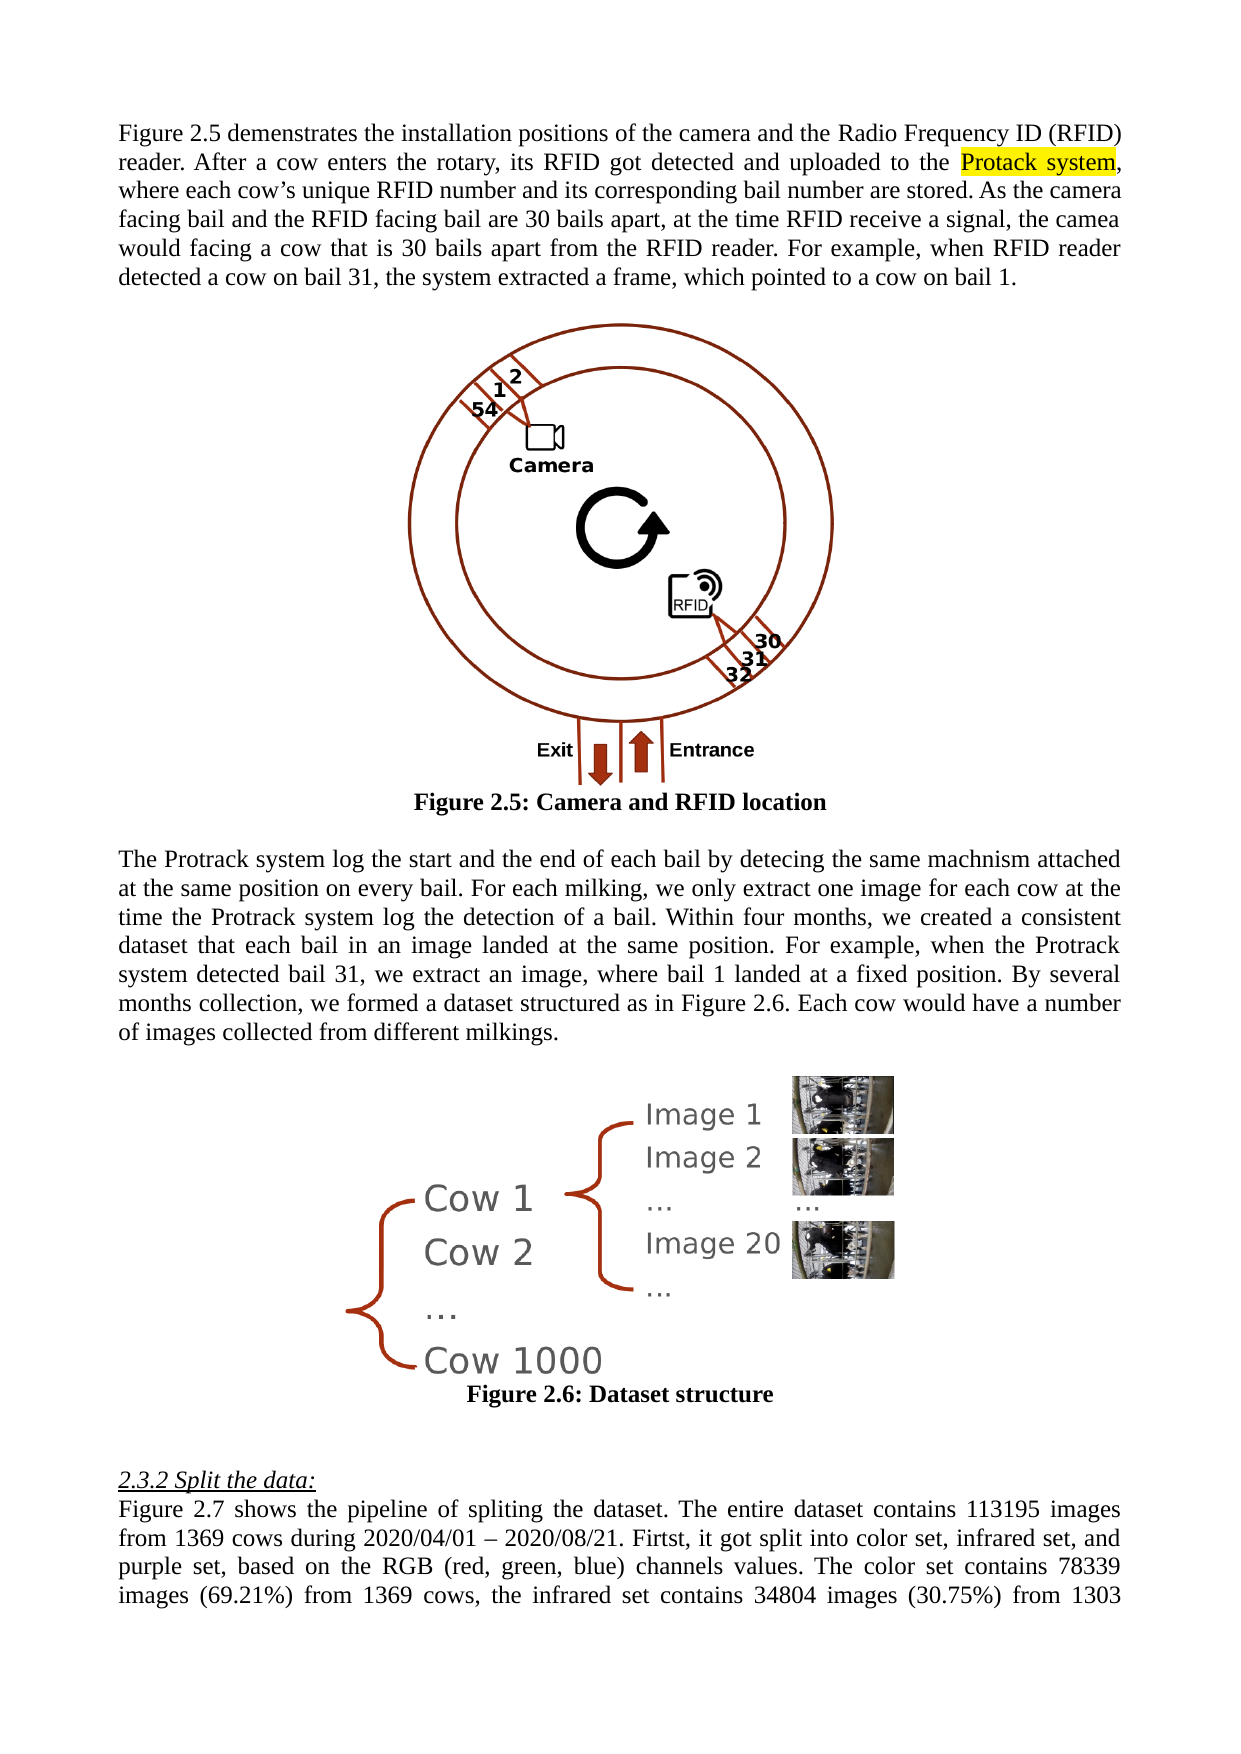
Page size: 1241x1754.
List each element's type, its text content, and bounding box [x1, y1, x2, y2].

text Figure 2.5: Camera and RFID location [118, 787, 1122, 815]
picture [343, 1074, 897, 1379]
text Figure 2.6: Dataset structure [118, 1074, 1122, 1408]
text 2.3.2 Split the data: [118, 1465, 1122, 1494]
picture [403, 319, 837, 787]
text Figure 2.7 shows the pipeline of spliting the dataset. The entire dataset contains 113195 images from 1369 cows during 2020/04/01 – 2020/08/21. Firtst, it got split into color set, infrared set, and purple set, based on the RGB (red, green, blue) channels values. The color set contains 78339 images (69.21%) from 1369 cows, the infrared set contains 34804 images (30.75%) from 1303 [118, 1494, 1122, 1609]
text Figure 2.5 demenstrates the installation positions of the camera and the Radio Frequency ID (RFID) reader. After a cow enters the rotary, its RFID got detected and uploaded to the Protack system, where each cow’s unique RFID number and its corresponding bail number are stored. As the camera facing bail and the RFID facing bail are 30 bails apart, at the time RFID receive a signal, the camea would facing a cow that is 30 bails apart from the RFID reader. For example, when RFID reader detected a cow on bail 31, the system extracted a frame, which pointed to a cow on bail 1. [118, 118, 1122, 291]
text The Protrack system log the start and the end of each bail by detecing the same machnism attached at the same position on every bail. For each milking, we only extract one image for each cow at the time the Protrack system log the detection of a bail. Within four months, we created a consistent dataset that each bail in an image landed at the same position. For example, when the Protrack system detected bail 31, we extract an image, where bail 1 landed at a fixed position. By several months collection, we formed a dataset structured as in Figure 2.6. Each cow would have a number of images collected from different milkings. [118, 844, 1122, 1045]
